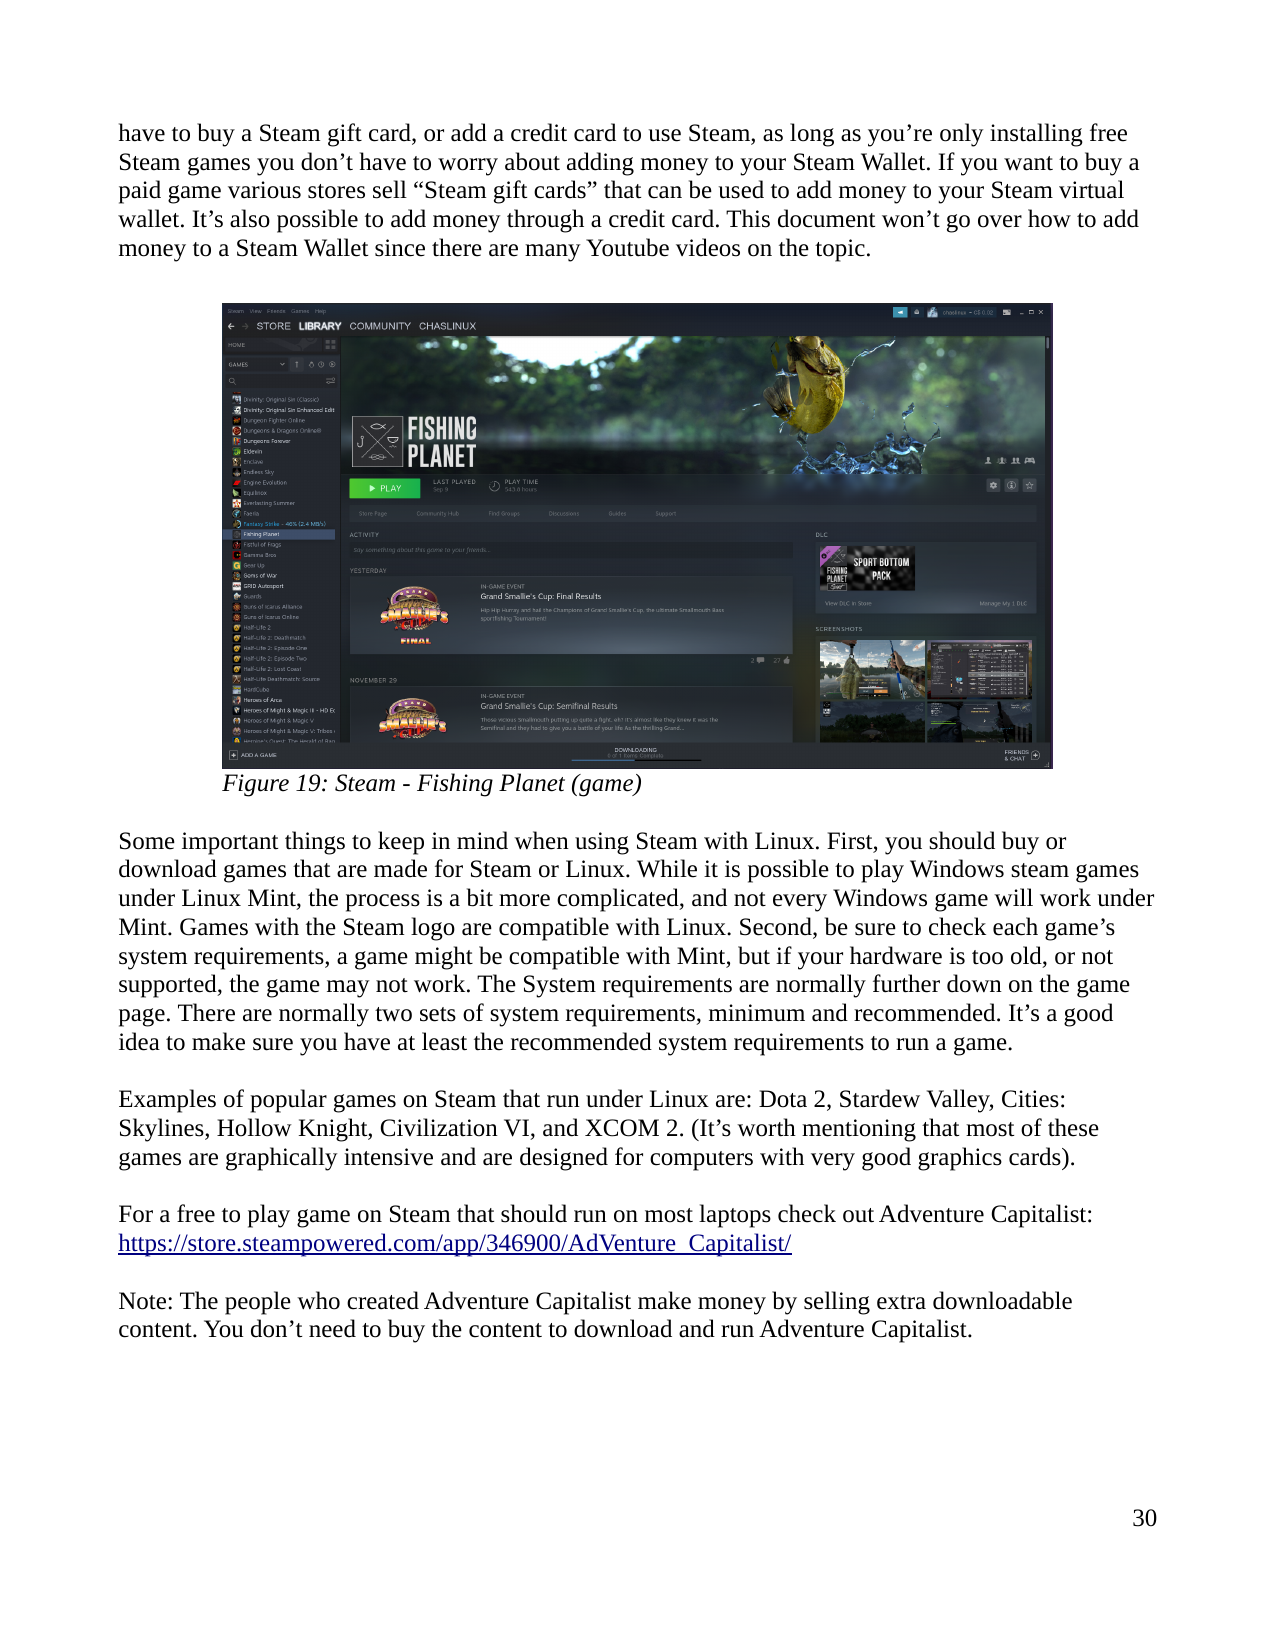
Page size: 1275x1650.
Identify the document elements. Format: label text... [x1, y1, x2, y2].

text Note: The people who created Adventure Capitalist make money by selling extra downloadable content. You don’t need to buy the content to download and run Adventure Capitalist. [118, 1286, 1157, 1343]
text have to buy a Steam gift card, or add a credit card to use Steam, as long as you’re only installing free Steam games you don’t have to worry about adding money to your Steam Wallet. If you want to buy a paid game various stores sell “Steam gift cards” that can be used to add money to your Steam virtual wallet. It’s also possible to add money through a credit card. This document won’t go over how to add money to a Steam Wallet since there are many Youtube videos on the topic. [118, 118, 1157, 262]
picture [222, 303, 1053, 769]
text Examples of popular games on Steam that run under Linux are: Dota 2, Stardew Valley, Cities: Skylines, Hollow Knight, Civilization VI, and XCOM 2. (It’s worth mentioning that most of these games are graphically intensive and are designed for computers with very good graphics cards). [118, 1084, 1157, 1171]
text Figure 19: Steam - Fishing Planet (game) [222, 769, 1053, 797]
text Some important things to keep in mind when using Steam with Linux. First, you should buy or download games that are made for Steam or Linux. While it is possible to play Windows steam games under Linux Mint, the process is a bit more complicated, and not every Windows game will work under Mint. Games with the Steam logo are compatible with Linux. Second, be sure to check each game’s system requirements, a game might be compatible with Mint, but if your hardware is too old, or not supported, the game may not work. The System requirements are normally further down on the game page. There are normally two sets of system requirements, minimum and recommended. It’s a good idea to make sure you have at least the recommended system requirements to run a game. [118, 826, 1157, 1056]
text For a free to play game on Steam that should run on most laptops check out Adventure Capitalist: https://store.steampowered.com/app/346900/AdVenture_Capitalist/ [118, 1199, 1157, 1257]
